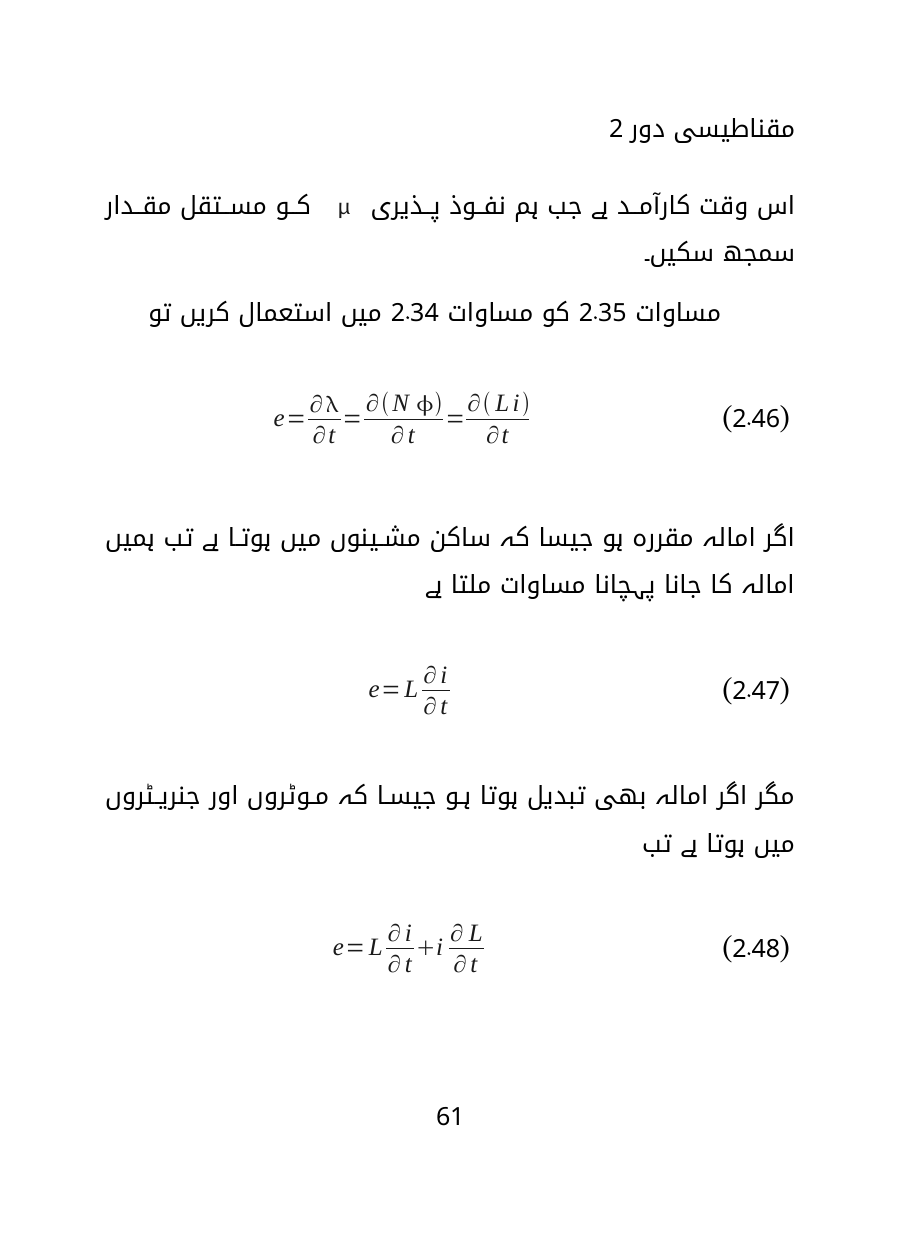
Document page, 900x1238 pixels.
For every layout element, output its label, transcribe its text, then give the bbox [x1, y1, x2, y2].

table_header [105, 914, 704, 997]
table_header (2.46) [691, 384, 795, 468]
table_header [105, 384, 691, 468]
text مساوات 2.35 کو مساوات 2.34 میں استعمال کریں تو [105, 290, 795, 337]
text مگر اگر امالہ بھی تبدیل ہوتا ہو جیسا کہ موٹروں اور جنریٹروں میں ہوتا ہے تب [105, 773, 795, 867]
table_header (2.47) [706, 656, 795, 738]
text اگر امالہ مقررہ ہو جیسا کہ ساکن مشینوں میں ہوتا ہے تب ہمیں امالہ کا جانا پہچانا مساوات ملتا ہے [105, 514, 795, 609]
text لچھا نمبر-2 کا ذاتی امالہ اور ان کا مشترکہ امالہ ہے۔ یہاں یہ واضع کرنا ضروری ہے کہ امالہ کا تصور اس وقت کارآمد ہے جب ہم نفوذ پذیری کو مستقل مقدار سمجھ سکیں۔ [105, 182, 795, 277]
table_header (2.48) [705, 914, 795, 997]
table_header [105, 656, 706, 738]
